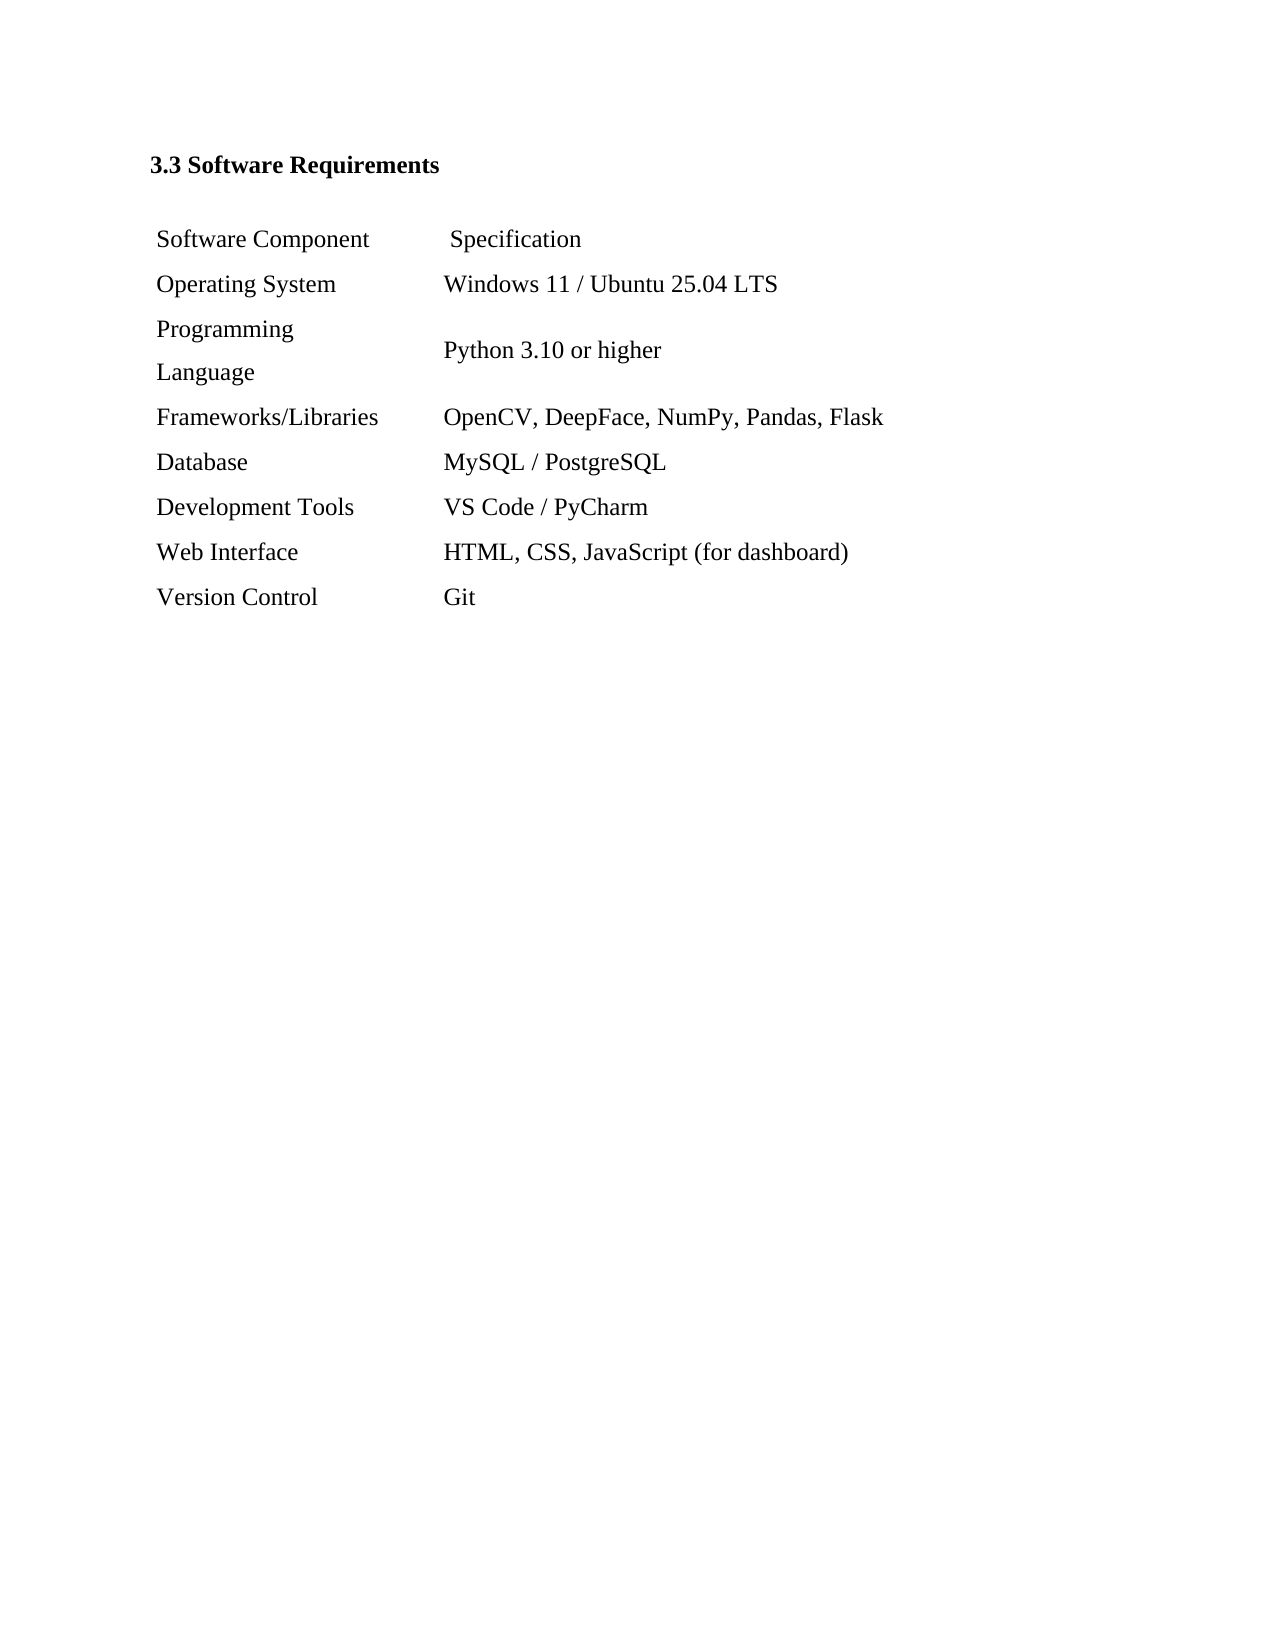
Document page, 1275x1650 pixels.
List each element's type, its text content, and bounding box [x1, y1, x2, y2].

text 3.3 Software Requirements [150, 150, 1125, 179]
table_cell Python 3.10 or higher [398, 312, 891, 400]
table_cell HTML, CSS, JavaScript (for dashboard) [398, 535, 891, 580]
table_cell Git [398, 580, 891, 625]
table_cell Frameworks/Libraries [155, 400, 398, 445]
table_cell MySQL / PostgreSQL [398, 445, 891, 490]
table_cell Development Tools [155, 490, 398, 535]
table_cell Web Interface [155, 535, 398, 580]
table_cell Windows 11 / Ubuntu 25.04 LTS [398, 267, 891, 312]
table_cell OpenCV, DeepFace, NumPy, Pandas, Flask [398, 400, 891, 445]
table_cell Operating System [155, 267, 398, 312]
table_cell VS Code / PyCharm [398, 490, 891, 535]
table_cell Version Control [155, 580, 398, 625]
table_header Specification [398, 222, 891, 267]
table_cell Programming Language [155, 312, 398, 400]
table_cell Database [155, 445, 398, 490]
table_header Software Component [155, 222, 398, 267]
